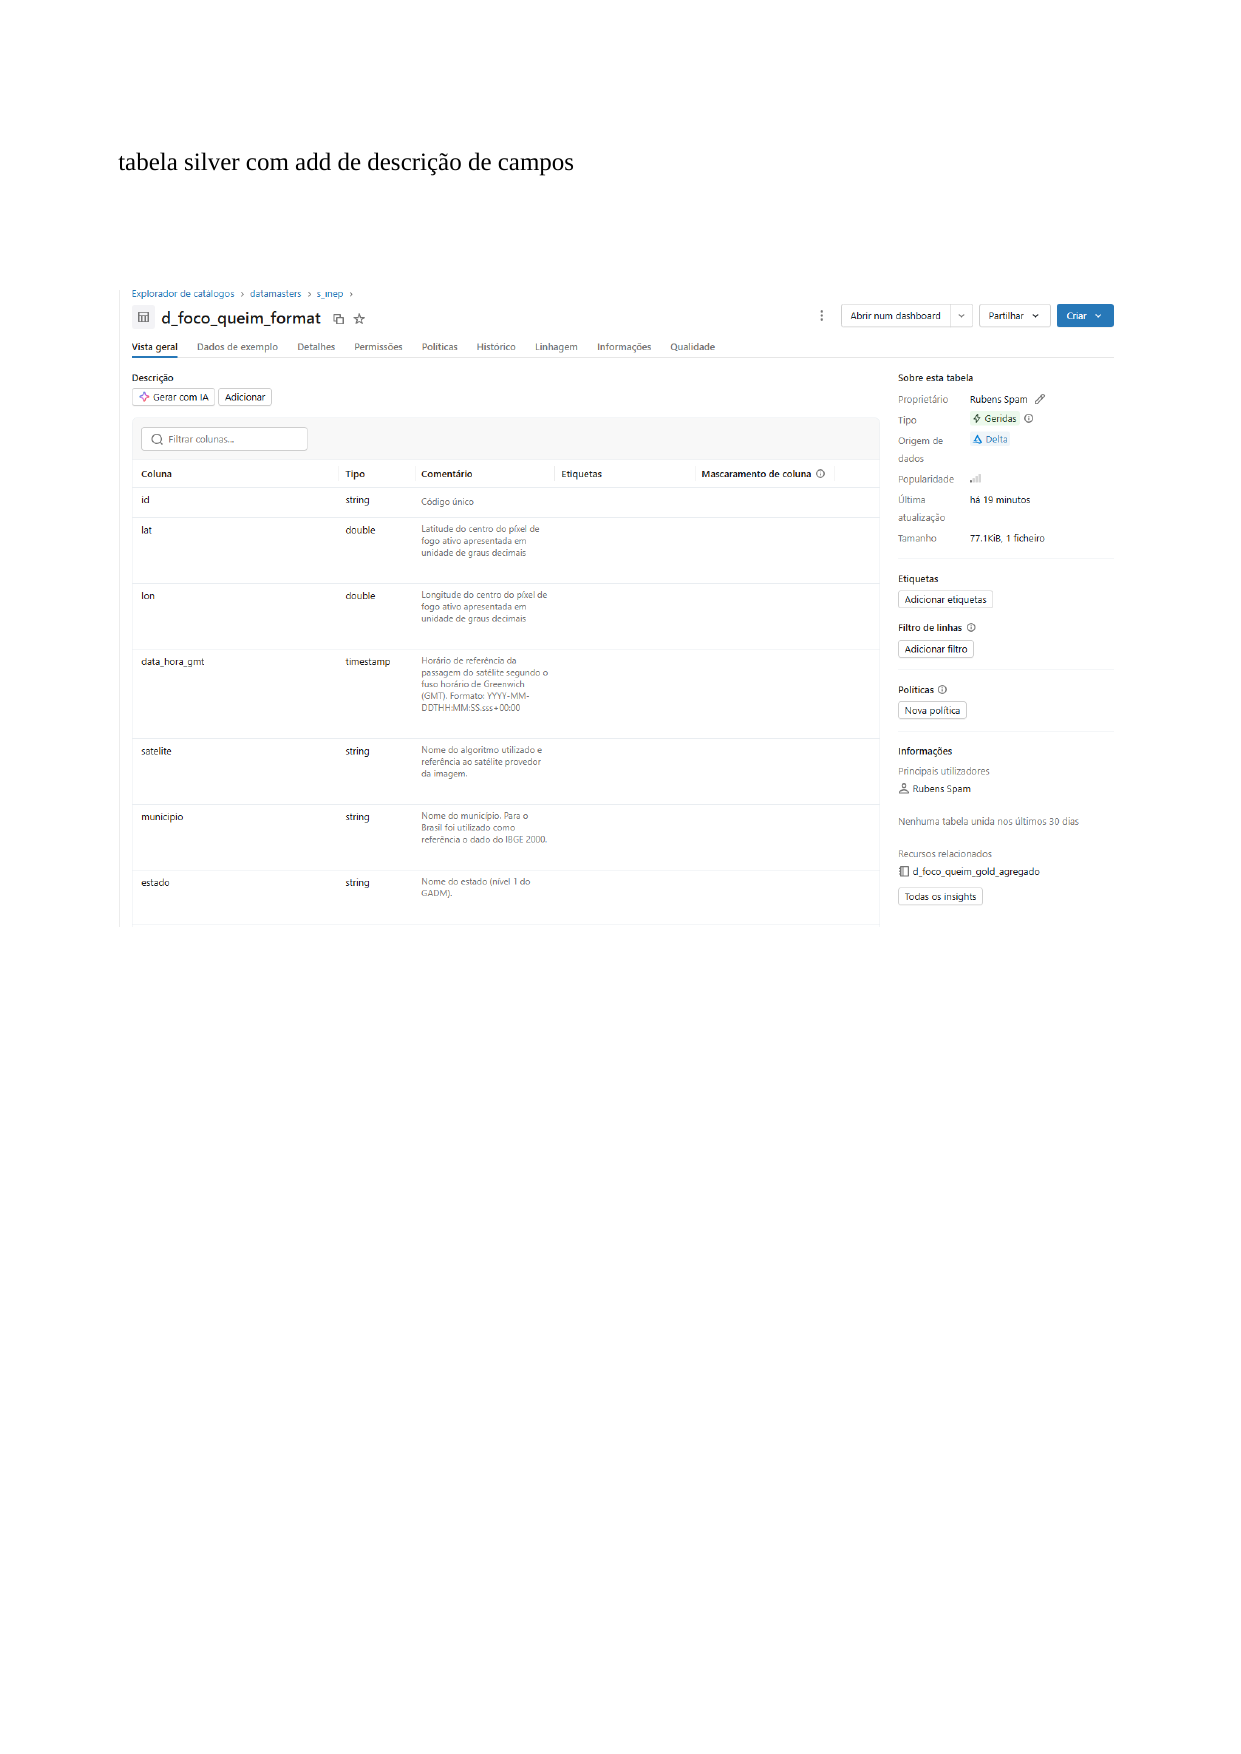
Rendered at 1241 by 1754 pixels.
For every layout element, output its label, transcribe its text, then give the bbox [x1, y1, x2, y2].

picture [118, 290, 1123, 927]
text tabela silver com add de descrição de campos [118, 147, 1122, 176]
